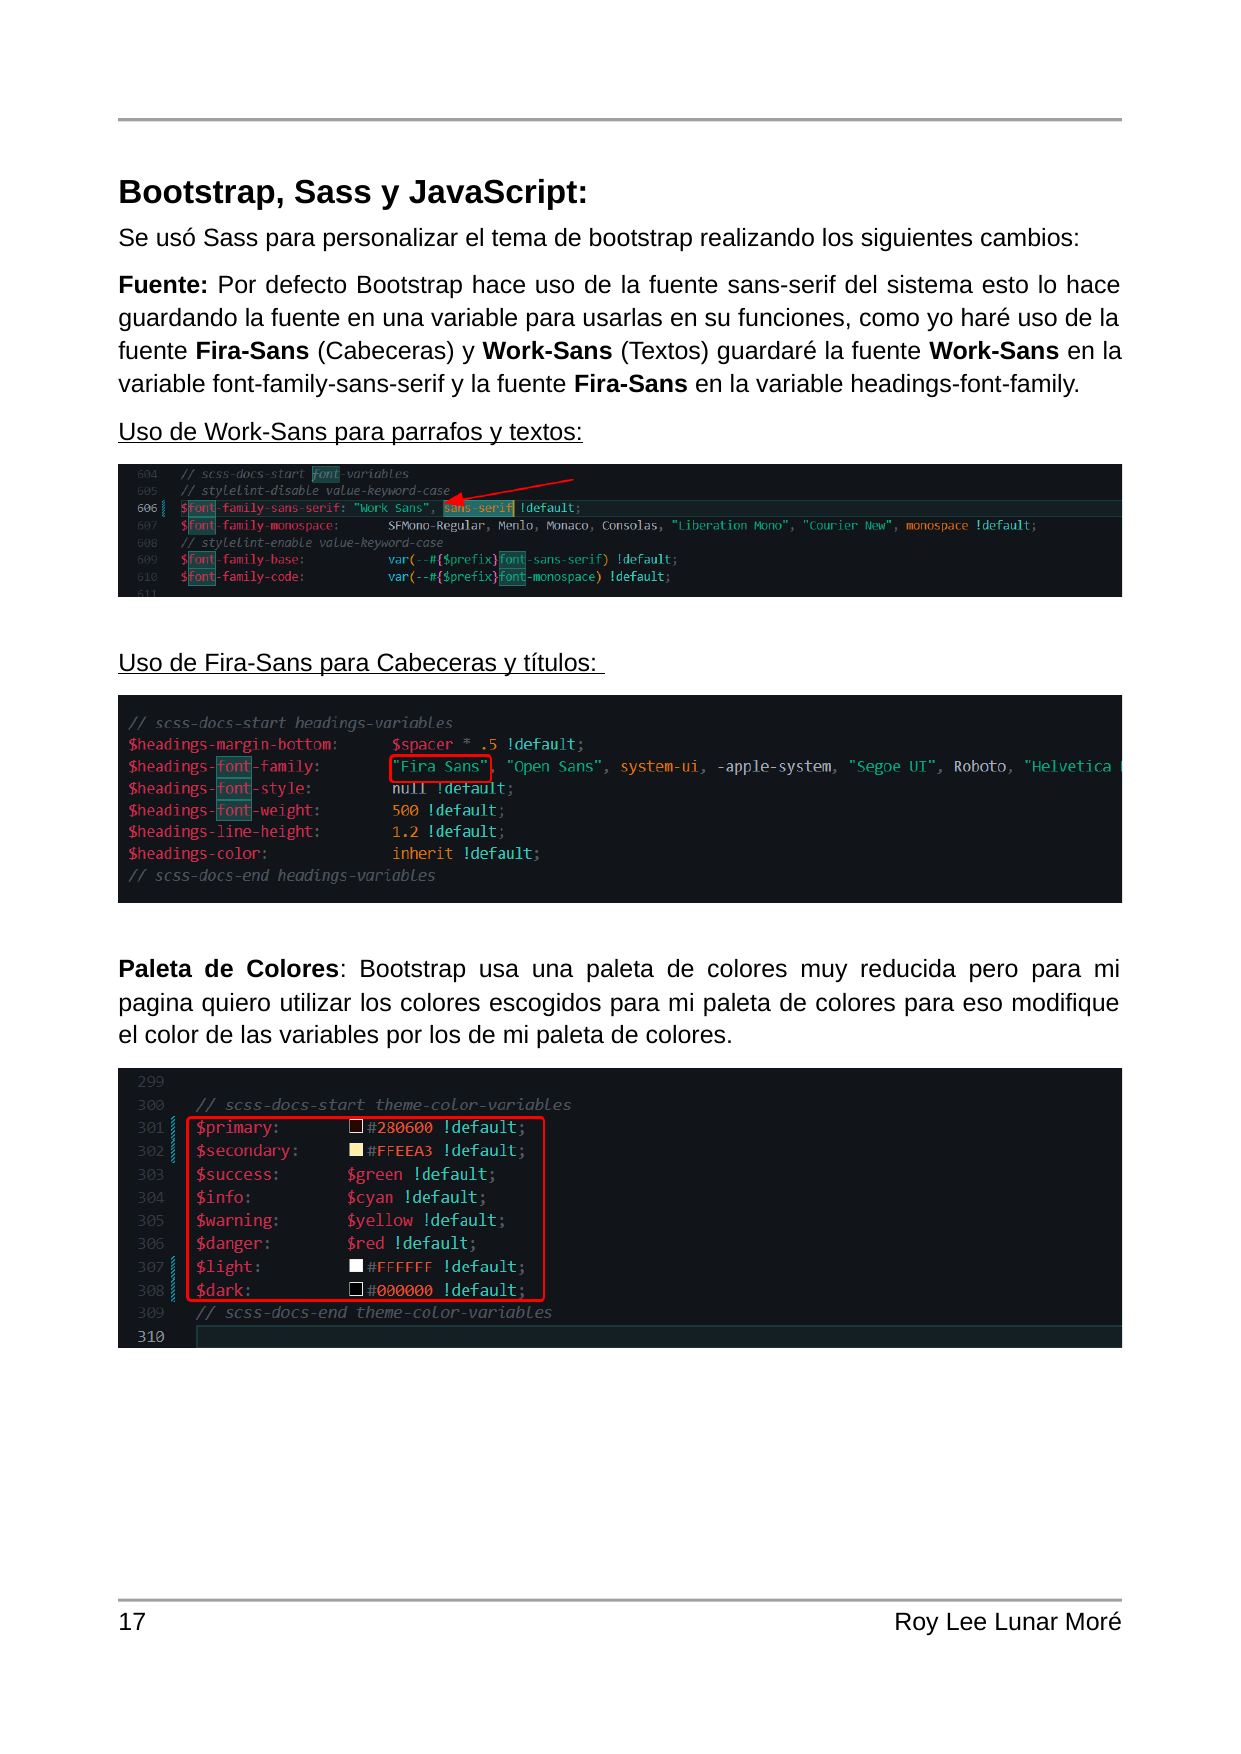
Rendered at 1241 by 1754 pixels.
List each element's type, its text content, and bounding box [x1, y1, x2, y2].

picture [118, 464, 1123, 597]
text Uso de Work-Sans para parrafos y textos: [118, 417, 1122, 446]
picture [118, 695, 1123, 903]
text Uso de Fira-Sans para Cabeceras y títulos: [118, 648, 1122, 677]
subtitle Bootstrap, Sass y JavaScript: [118, 172, 1122, 210]
text Paleta de Colores: Bootstrap usa una paleta de colores muy reducida pero para mi pagina quiero utilizar los colores escogidos para mi paleta de colores para eso modifique el color de las variables por los de mi paleta de colores. [118, 954, 1122, 1049]
text Se usó Sass para personalizar el tema de bootstrap realizando los siguientes cambios: [118, 223, 1122, 251]
picture [118, 1068, 1123, 1348]
text Fuente: Por defecto Bootstrap hace uso de la fuente sans-serif del sistema esto lo hace guardando la fuente en una variable para usarlas en su funciones, como yo haré uso de la fuente Fira-Sans (Cabeceras) y Work-Sans (Textos) guardaré la fuente Work-Sans en la variable font-family-sans-serif y la fuente Fira-Sans en la variable headings-font-family. [118, 270, 1122, 398]
